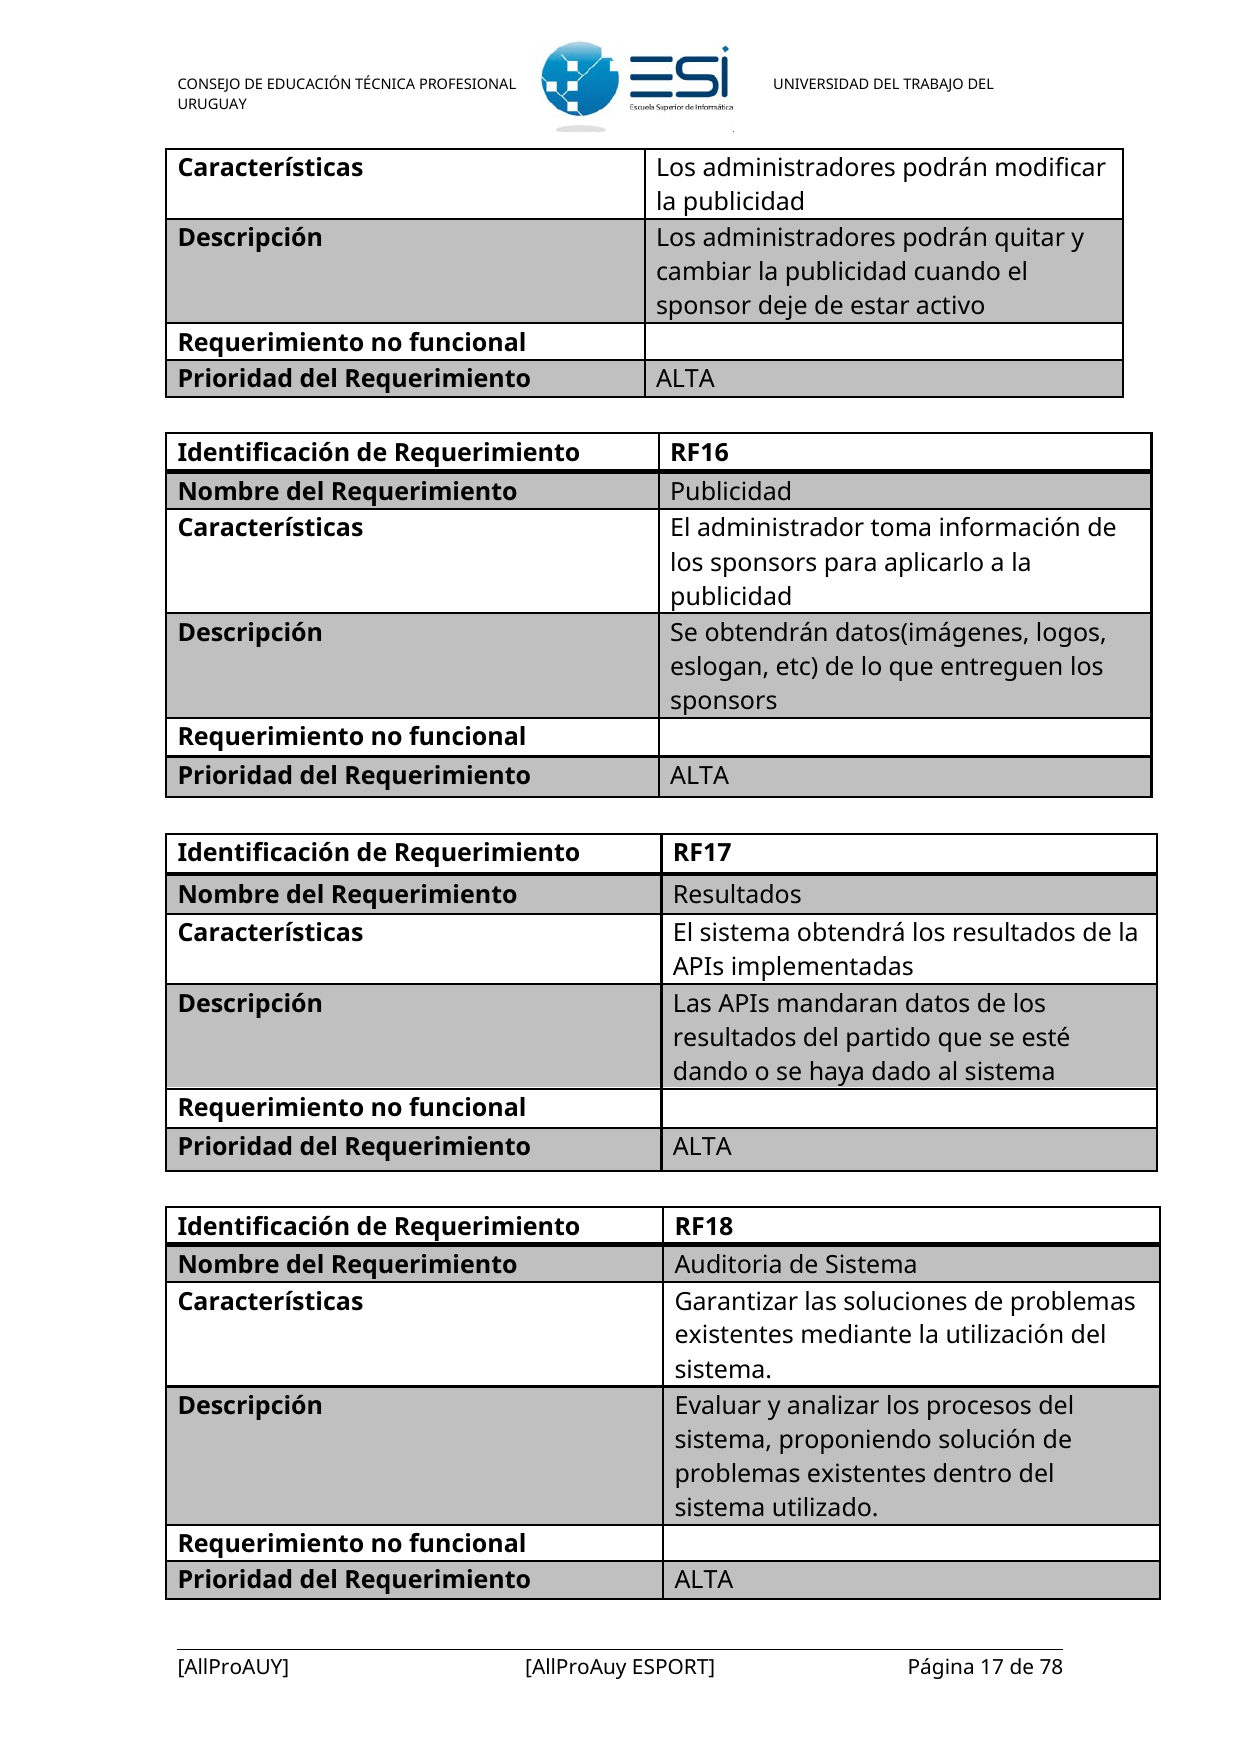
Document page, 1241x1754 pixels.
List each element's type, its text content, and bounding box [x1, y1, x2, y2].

table_cell Los administradores podrán quitar y cambiar la publicidad cuando el sponsor deje de estar activo [646, 220, 1122, 322]
picture [534, 39, 734, 132]
table_cell Prioridad del Requerimiento [167, 361, 644, 396]
table_header RF16 [660, 434, 1150, 469]
table_cell ALTA [663, 1129, 1156, 1170]
table_cell Descripción [167, 614, 658, 717]
table_cell [646, 324, 1122, 359]
table_header RF18 [664, 1208, 1159, 1242]
table_cell Descripción [167, 220, 644, 322]
table_header RF17 [663, 835, 1156, 872]
table_cell Se obtendrán datos(imágenes, logos, eslogan, etc) de lo que entreguen los sponsors [660, 614, 1150, 717]
table_cell Requerimiento no funcional [167, 324, 644, 359]
table_cell Características [167, 1283, 662, 1385]
table_cell Prioridad del Requerimiento [167, 1562, 662, 1598]
table_cell Auditoria de Sistema [664, 1247, 1159, 1281]
table_cell Garantizar las soluciones de problemas existentes mediante la utilización del sistema. [664, 1283, 1159, 1385]
table_header Identificación de Requerimiento [167, 434, 658, 469]
table_cell Los administradores podrán modificar la publicidad [646, 150, 1122, 218]
table_cell Nombre del Requerimiento [167, 876, 660, 913]
table_cell Prioridad del Requerimiento [167, 1129, 660, 1170]
table_cell ALTA [664, 1562, 1159, 1598]
table_cell Descripción [167, 1388, 662, 1524]
table_cell Descripción [167, 985, 660, 1087]
table_cell Nombre del Requerimiento [167, 1247, 662, 1281]
table_cell El administrador toma información de los sponsors para aplicarlo a la publicidad [660, 510, 1150, 612]
table_cell Las APIs mandaran datos de los resultados del partido que se esté dando o se haya dado al sistema [663, 985, 1156, 1087]
table_cell ALTA [660, 758, 1150, 796]
table_cell [664, 1526, 1159, 1560]
table_cell Características [167, 510, 658, 612]
table_cell Resultados [663, 876, 1156, 913]
table_cell El sistema obtendrá los resultados de la APIs implementadas [663, 915, 1156, 983]
table_cell Prioridad del Requerimiento [167, 758, 658, 796]
table_cell Evaluar y analizar los procesos del sistema, proponiendo solución de problemas existentes dentro del sistema utilizado. [664, 1388, 1159, 1524]
table_cell Requerimiento no funcional [167, 719, 658, 755]
table_cell [660, 719, 1150, 755]
table_header Identificación de Requerimiento [167, 1208, 662, 1242]
table_cell Requerimiento no funcional [167, 1090, 660, 1127]
table_header Identificación de Requerimiento [167, 835, 660, 872]
table_cell Publicidad [660, 474, 1150, 508]
table_cell [663, 1090, 1156, 1127]
table_cell ALTA [646, 361, 1122, 396]
table_cell Características [167, 150, 644, 218]
table_cell Nombre del Requerimiento [167, 474, 658, 508]
table_cell Requerimiento no funcional [167, 1526, 662, 1560]
table_cell Características [167, 915, 660, 983]
